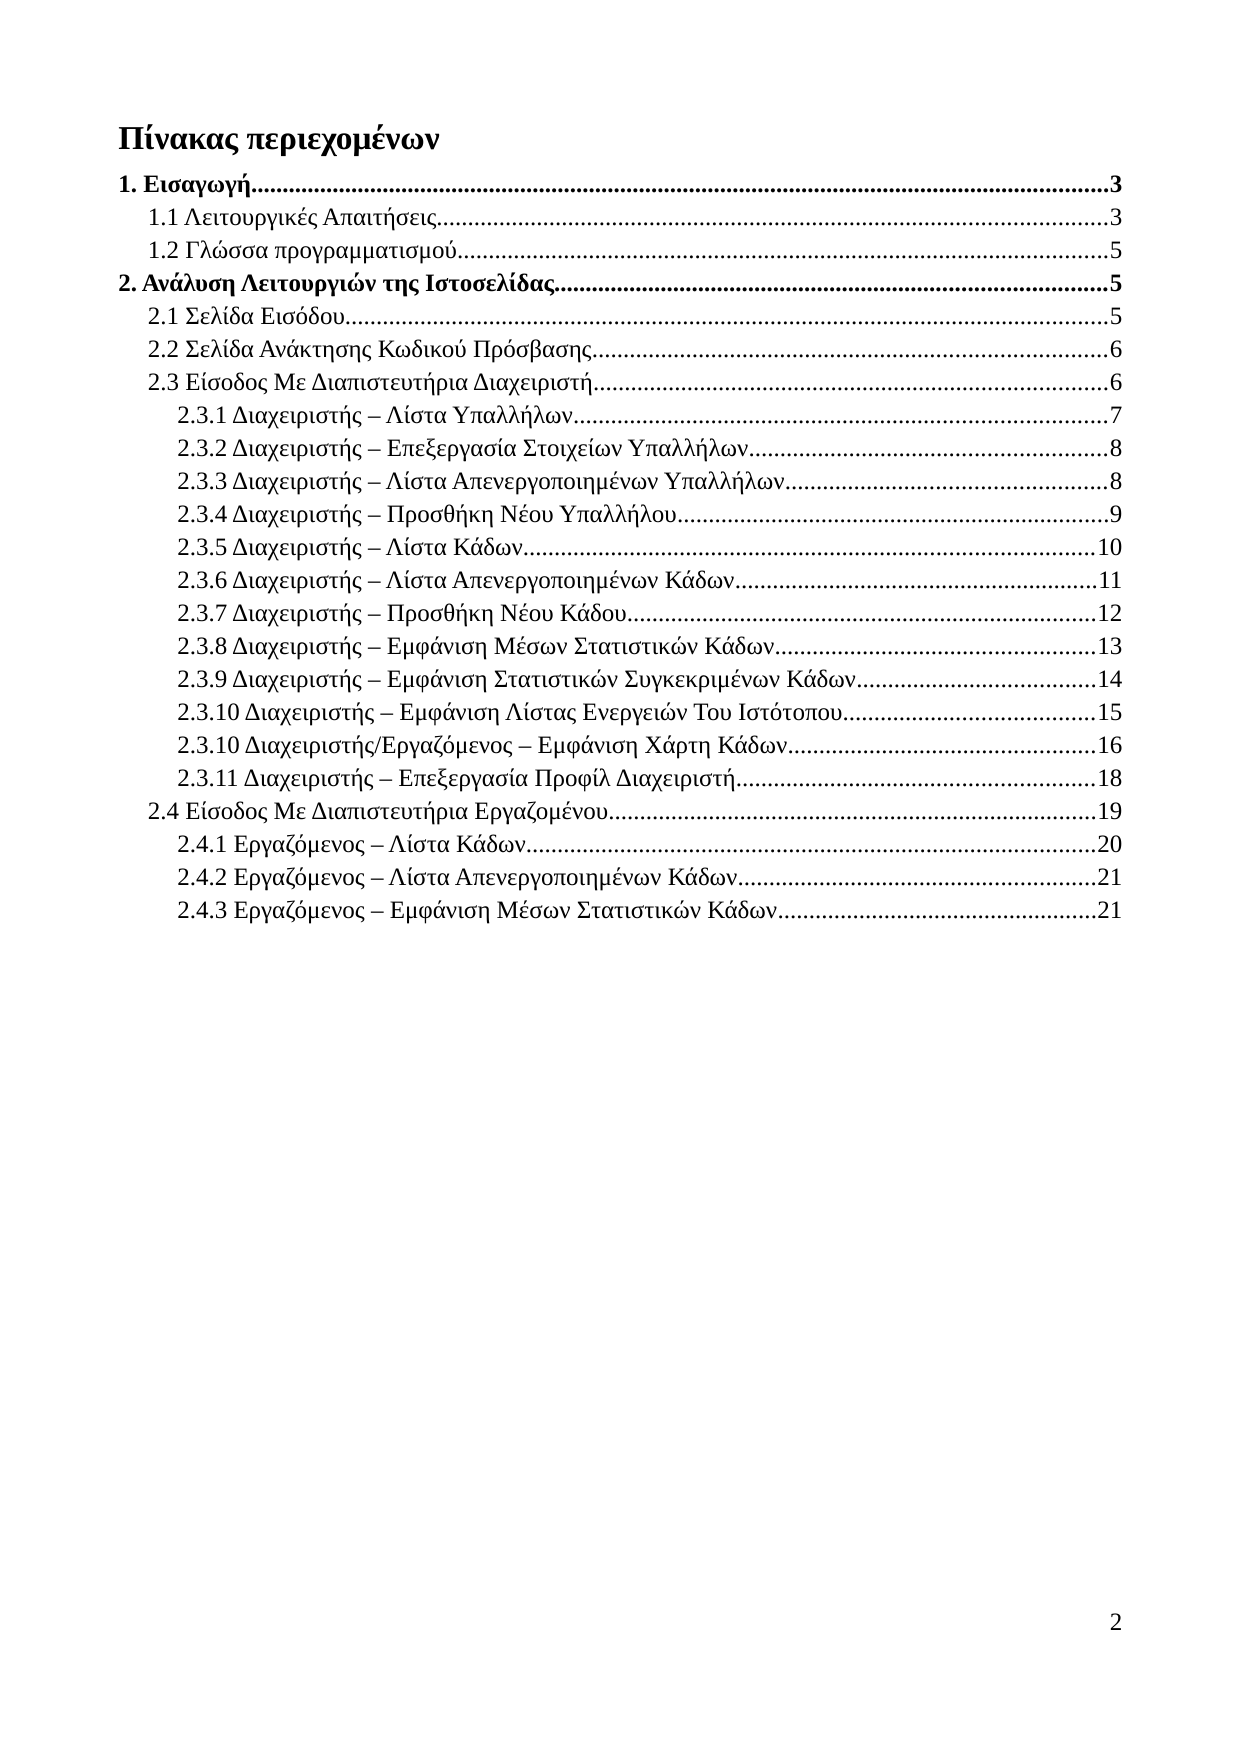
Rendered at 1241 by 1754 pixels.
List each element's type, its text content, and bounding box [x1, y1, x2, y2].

text 2.1 Σελίδα Εισόδου 5 [148, 301, 1122, 330]
text 2.3.4 Διαχειριστής – Προσθήκη Νέου Υπαλλήλου 9 [177, 499, 1122, 528]
text 2.3.8 Διαχειριστής – Εμφάνιση Μέσων Στατιστικών Κάδων 13 [177, 631, 1122, 660]
subtitle Πίνακας περιεχομένων [118, 118, 1122, 156]
text 2.3.1 Διαχειριστής – Λίστα Υπαλλήλων 7 [177, 400, 1122, 429]
text 2.3.10 Διαχειριστής – Εμφάνιση Λίστας Ενεργειών Του Ιστότοπου 15 [177, 697, 1122, 726]
text 2.3.3 Διαχειριστής – Λίστα Απενεργοποιημένων Υπαλλήλων 8 [177, 466, 1122, 495]
text 2.3.6 Διαχειριστής – Λίστα Απενεργοποιημένων Κάδων 11 [177, 565, 1122, 594]
text 2.3 Είσοδος Με Διαπιστευτήρια Διαχειριστή 6 [148, 367, 1122, 396]
text 2.3.7 Διαχειριστής – Προσθήκη Νέου Κάδου 12 [177, 598, 1122, 627]
text 2.4 Είσοδος Με Διαπιστευτήρια Εργαζομένου 19 [148, 796, 1122, 825]
text 2.3.11 Διαχειριστής – Επεξεργασία Προφίλ Διαχειριστή 18 [177, 763, 1122, 792]
text 1. Εισαγωγή 3 [118, 169, 1122, 198]
text 2.4.2 Εργαζόμενος – Λίστα Απενεργοποιημένων Κάδων 21 [177, 862, 1122, 891]
text 2.3.2 Διαχειριστής – Επεξεργασία Στοιχείων Υπαλλήλων 8 [177, 433, 1122, 462]
text 2.3.10 Διαχειριστής/Εργαζόμενος – Εμφάνιση Χάρτη Κάδων 16 [177, 730, 1122, 759]
text 2.2 Σελίδα Ανάκτησης Κωδικού Πρόσβασης 6 [148, 334, 1122, 363]
text 2.3.9 Διαχειριστής – Εμφάνιση Στατιστικών Συγκεκριμένων Κάδων 14 [177, 664, 1122, 693]
text 2. Ανάλυση Λειτουργιών της Ιστοσελίδας 5 [118, 268, 1122, 297]
text 2.4.1 Εργαζόμενος – Λίστα Κάδων 20 [177, 829, 1122, 858]
text 1.1 Λειτουργικές Απαιτήσεις 3 [148, 202, 1122, 231]
text 2.3.5 Διαχειριστής – Λίστα Κάδων 10 [177, 532, 1122, 561]
text 2.4.3 Εργαζόμενος – Εμφάνιση Μέσων Στατιστικών Κάδων 21 [177, 895, 1122, 924]
text 1.2 Γλώσσα προγραμματισμού 5 [148, 235, 1122, 264]
